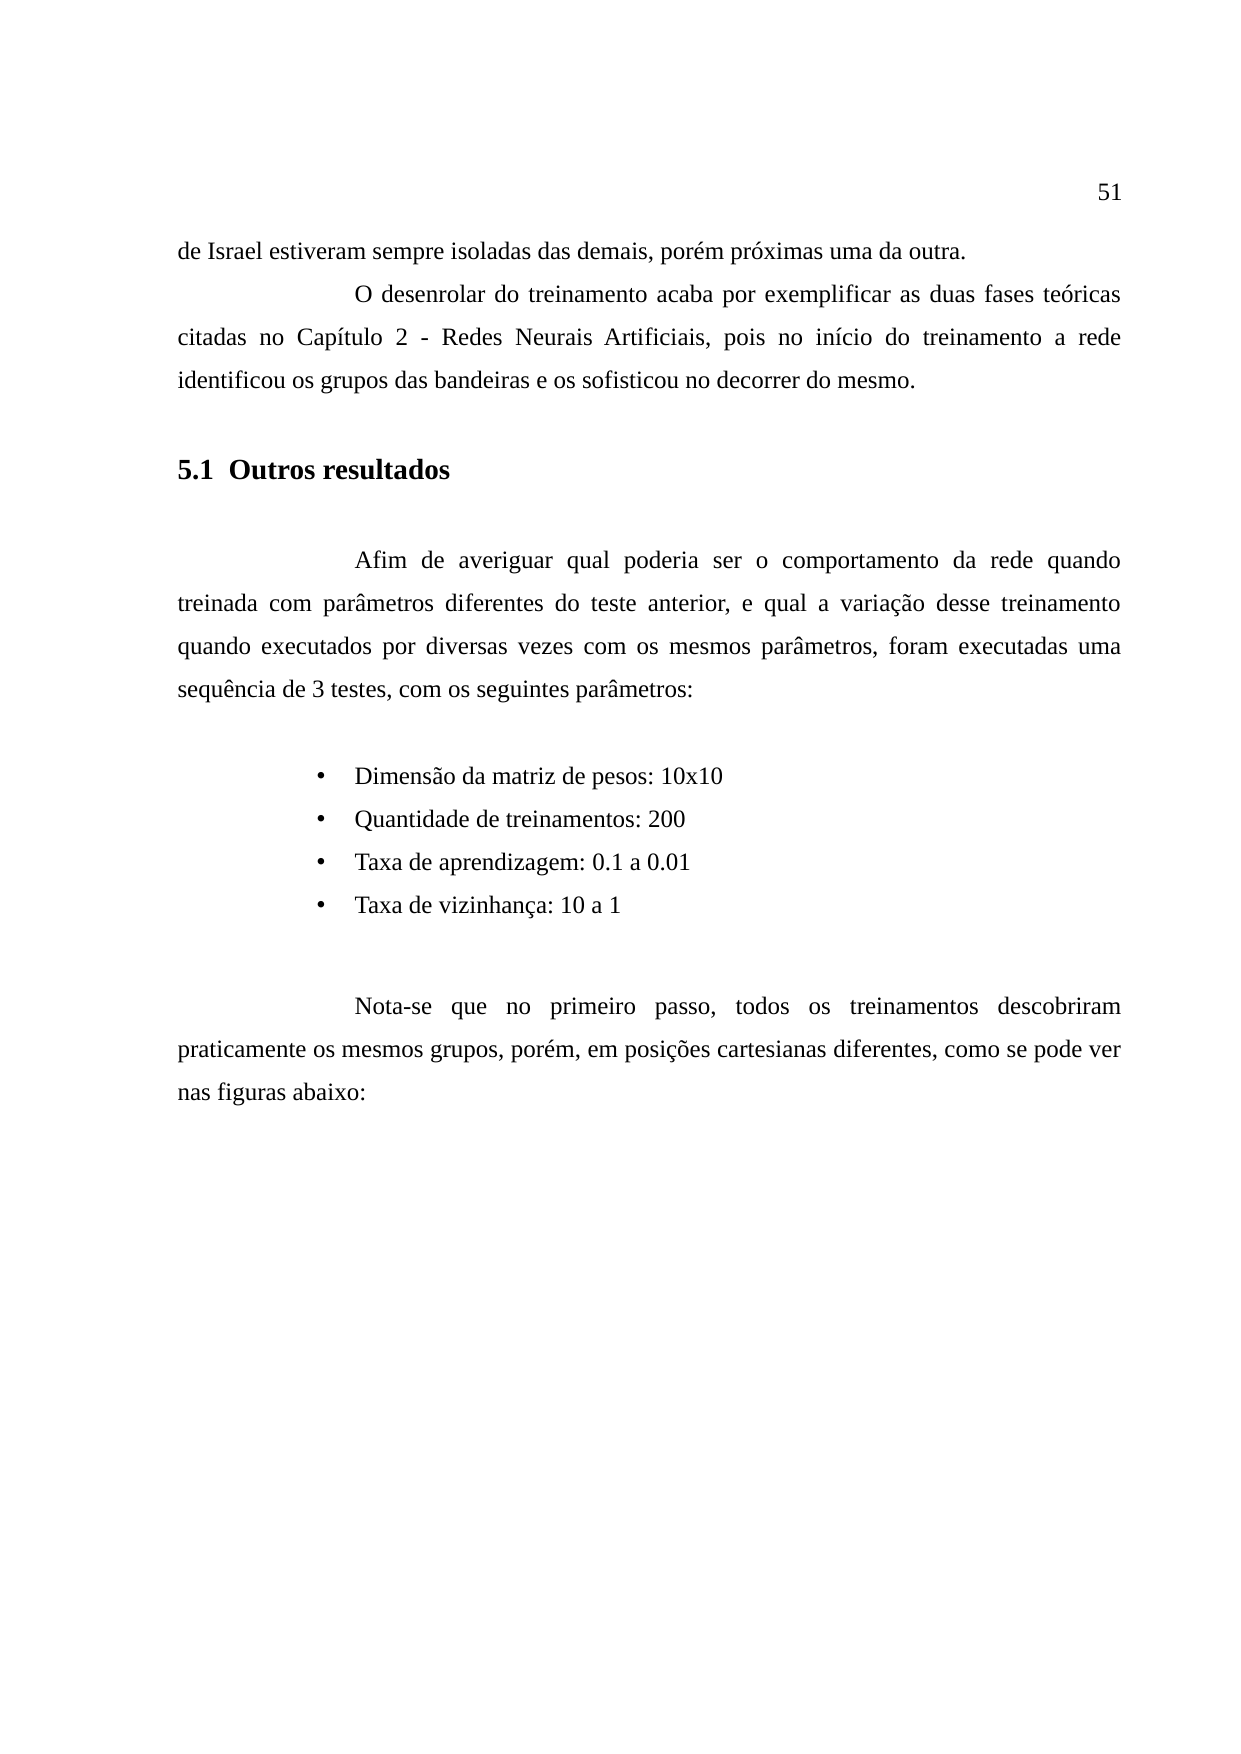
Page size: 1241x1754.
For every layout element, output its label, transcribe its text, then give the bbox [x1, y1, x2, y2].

list Taxa de vizinhança: 10 a 1 [317, 890, 1122, 919]
text Nota-se que no primeiro passo, todos os treinamentos descobriram praticamente os mesmos grupos, porém, em posições cartesianas diferentes, como se pode ver nas figuras abaixo: [177, 991, 1122, 1106]
text O desenrolar do treinamento acaba por exemplificar as duas fases teóricas citadas no Capítulo 2 - Redes Neurais Artificiais, pois no início do treinamento a rede identificou os grupos das bandeiras e os sofisticou no decorrer do mesmo. [177, 279, 1122, 394]
text de Israel estiveram sempre isoladas das demais, porém próximas uma da outra. [177, 236, 1122, 265]
text Afim de averiguar qual poderia ser o comportamento da rede quando treinada com parâmetros diferentes do teste anterior, e qual a variação desse treinamento quando executados por diversas vezes com os mesmos parâmetros, foram executadas uma sequência de 3 testes, com os seguintes parâmetros: [177, 545, 1122, 703]
list Taxa de aprendizagem: 0.1 a 0.01 [317, 847, 1122, 876]
text 5.1 Outros resultados [177, 452, 1122, 485]
list Dimensão da matriz de pesos: 10x10 [317, 761, 1122, 789]
list Quantidade de treinamentos: 200 [317, 804, 1122, 833]
